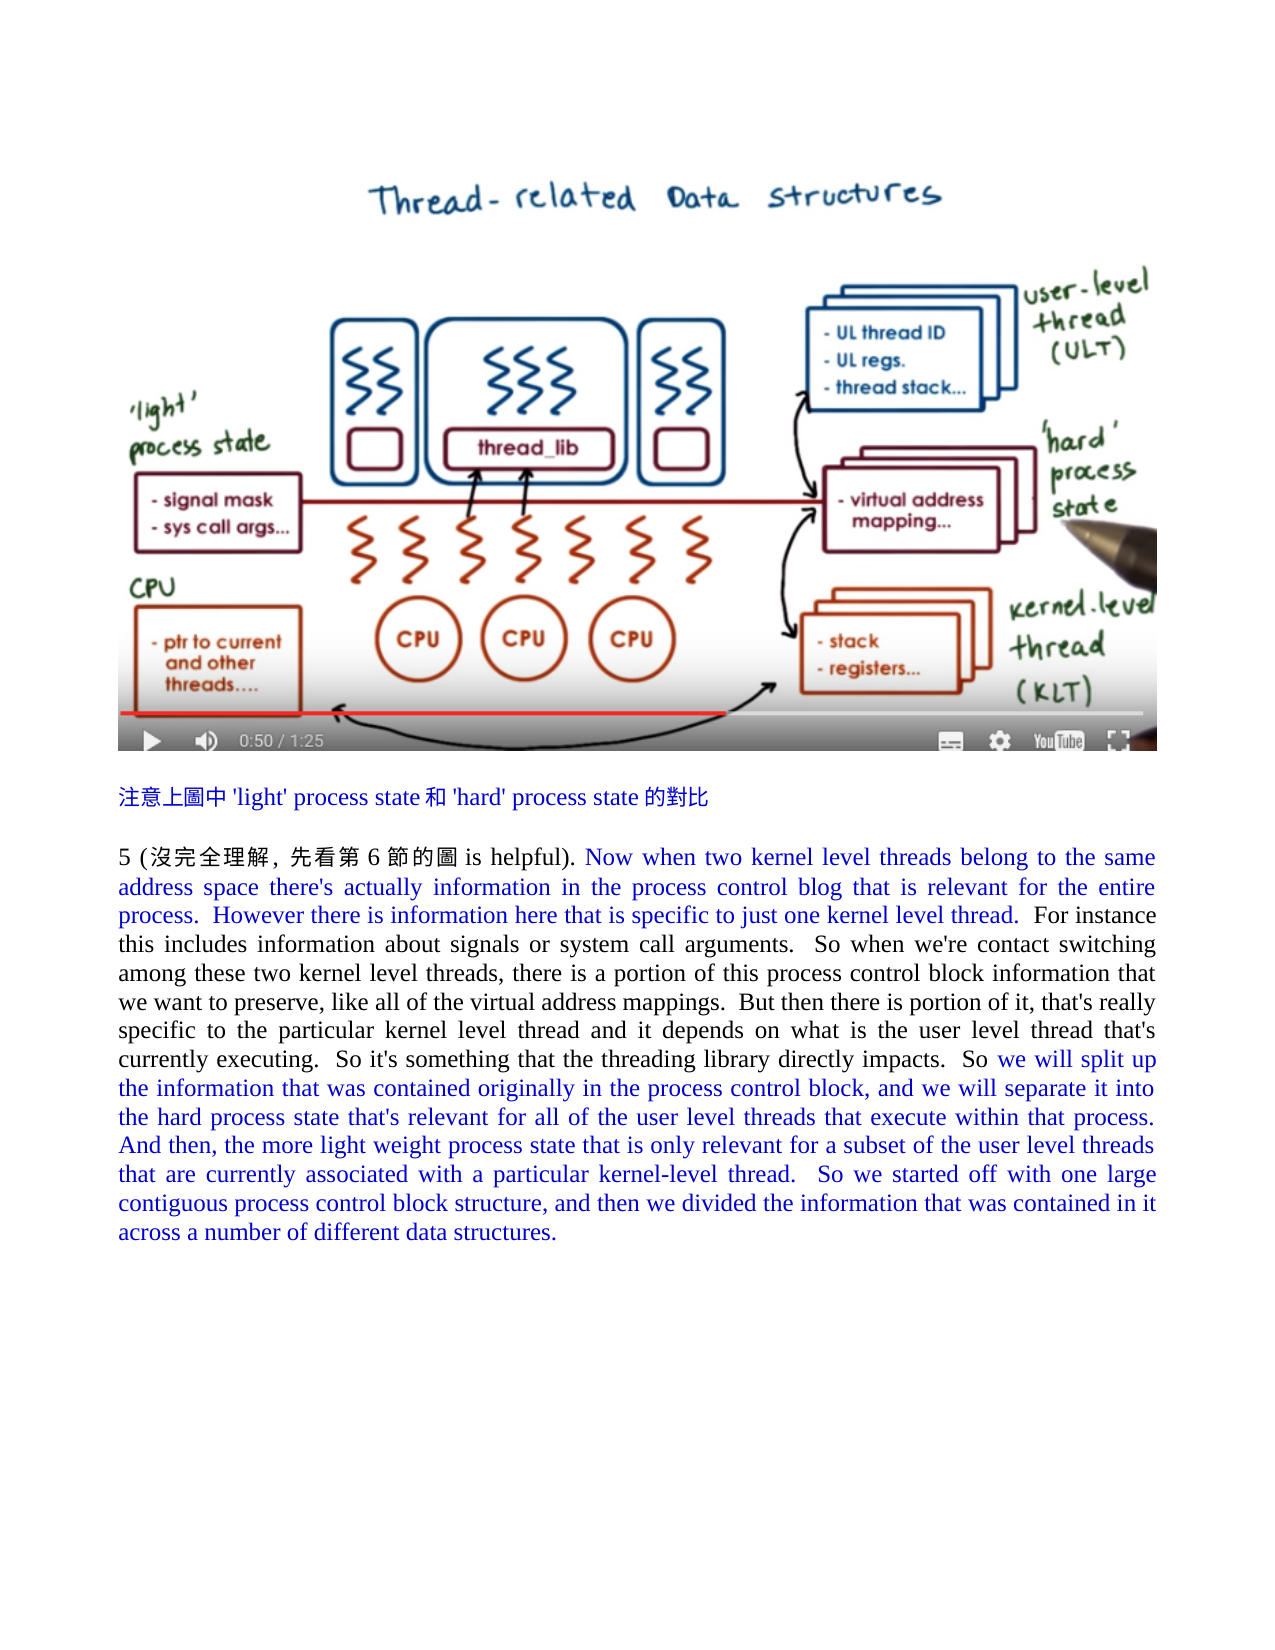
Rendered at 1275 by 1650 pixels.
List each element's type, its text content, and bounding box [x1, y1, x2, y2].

picture [118, 175, 1157, 751]
text 5 (沒完全理解, 先看第6節的圖is helpful). Now when two kernel level threads belong to the same address space there's actually information in the process control blog that is relevant for the entire process. However there is information here that is specific to just one kernel level thread. For instance this includes information about signals or system call arguments. So when we're contact switching among these two kernel level threads, there is a portion of this process control block information that we want to preserve, like all of the virtual address mappings. But then there is portion of it, that's really specific to the particular kernel level thread and it depends on what is the user level thread that's currently executing. So it's something that the threading library directly impacts. So we will split up the information that was contained originally in the process control block, and we will separate it into the hard process state that's relevant for all of the user level threads that execute within that process. And then, the more light weight process state that is only relevant for a subset of the user level threads that are currently associated with a particular kernel-level thread. So we started off with one large contiguous process control block structure, and then we divided the information that was contained in it across a number of different data structures. [118, 840, 1157, 1245]
text 注意上圖中 'light' process state和 'hard' process state的對比 [118, 779, 1157, 811]
